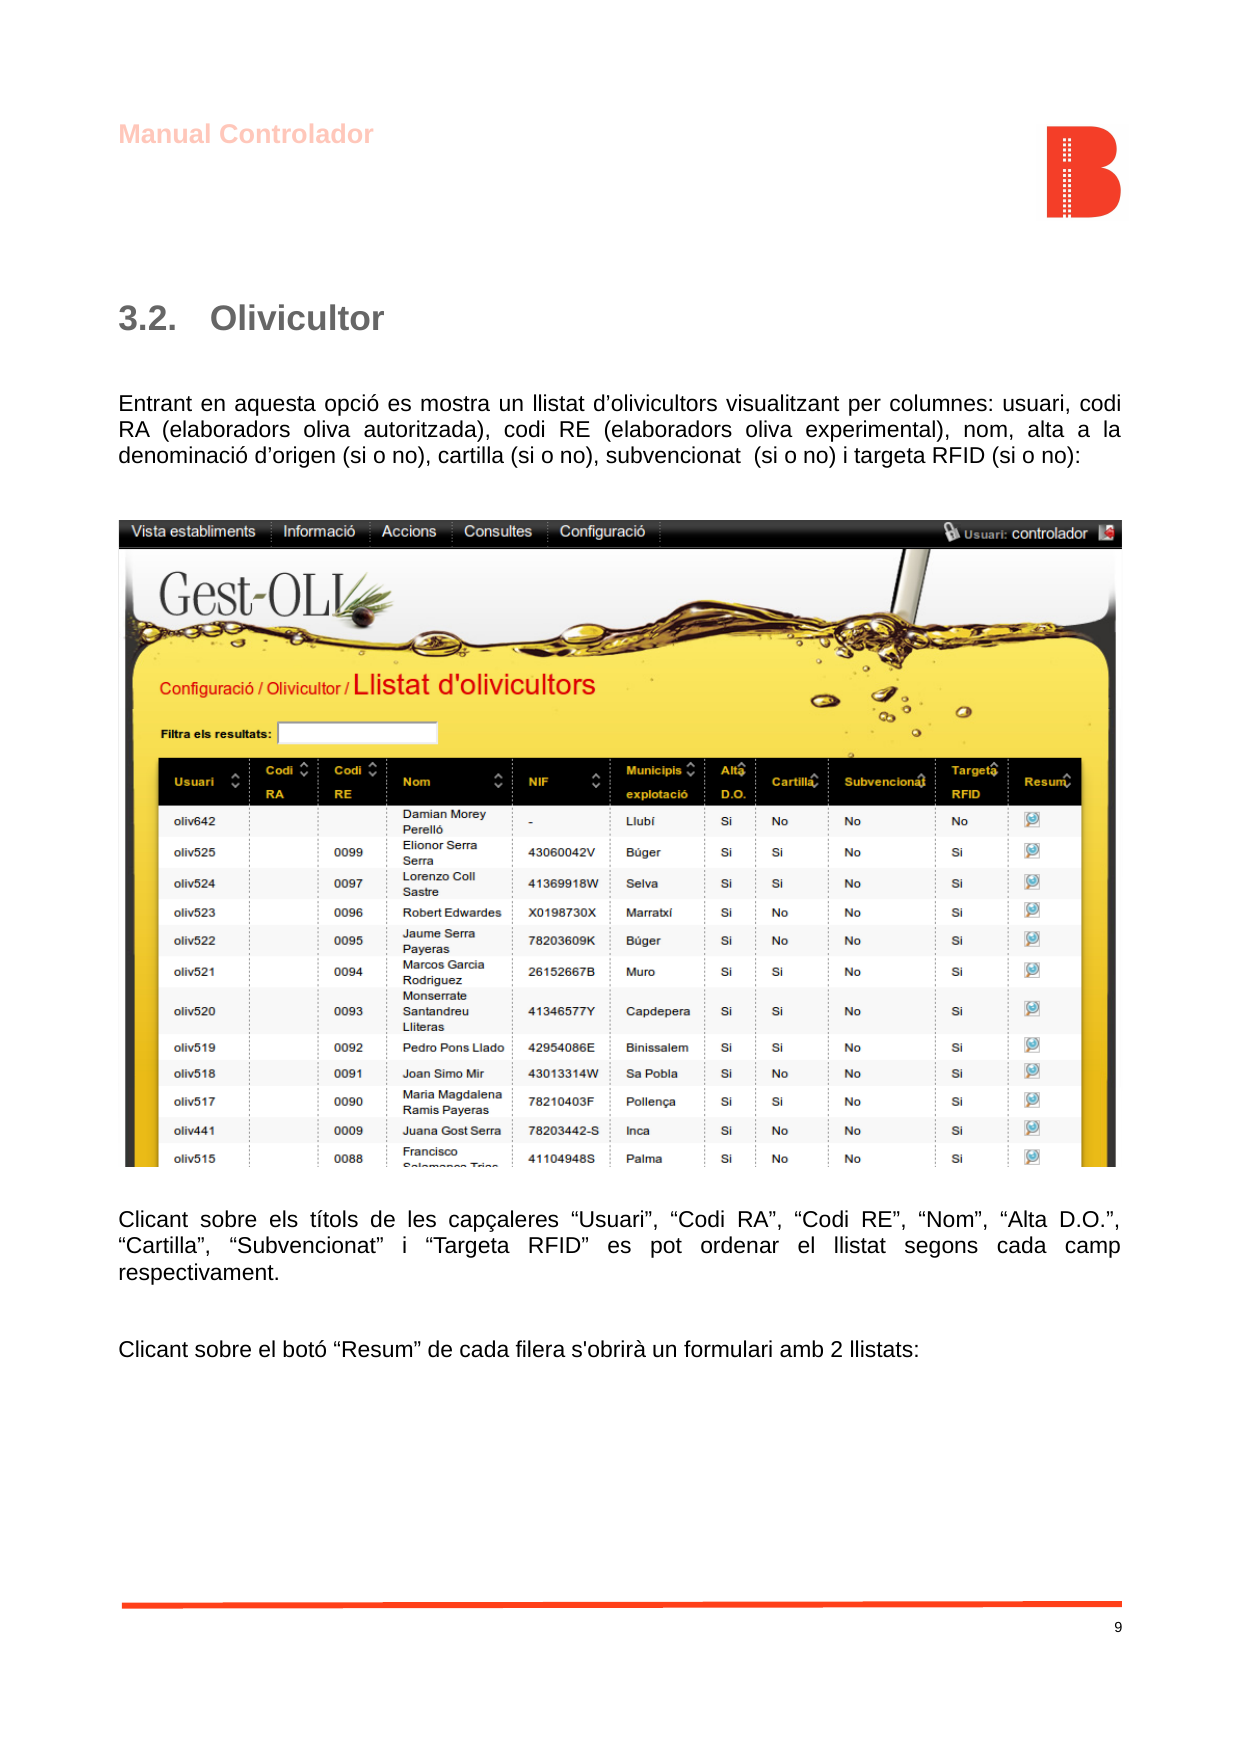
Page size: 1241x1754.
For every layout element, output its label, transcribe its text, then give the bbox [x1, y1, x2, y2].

picture [118, 520, 1123, 1167]
text Clicant sobre els títols de les capçaleres “Usuari”, “Codi RA”, “Codi RE”, “Nom”, “Alta D.O.”, “Cartilla”, “Subvencionat” i “Targeta RFID” es pot ordenar el llistat segons cada camp respectivament. [118, 1206, 1122, 1285]
text Clicant sobre el botó “Resum” de cada filera s'obrirà un formulari amb 2 llistats: [118, 1336, 1122, 1362]
text Entrant en aquesta opció es mostra un llistat d’olivicultors visualitzant per columnes: usuari, codi RA (elaboradors oliva autoritzada), codi RE (elaboradors oliva experimental), nom, alta a la denominació d’origen (si o no), cartilla (si o no), subvencionat (si o no) i targeta RFID (si o no): [118, 390, 1122, 469]
subtitle Olivicultor [118, 298, 1122, 338]
picture [1036, 124, 1130, 221]
